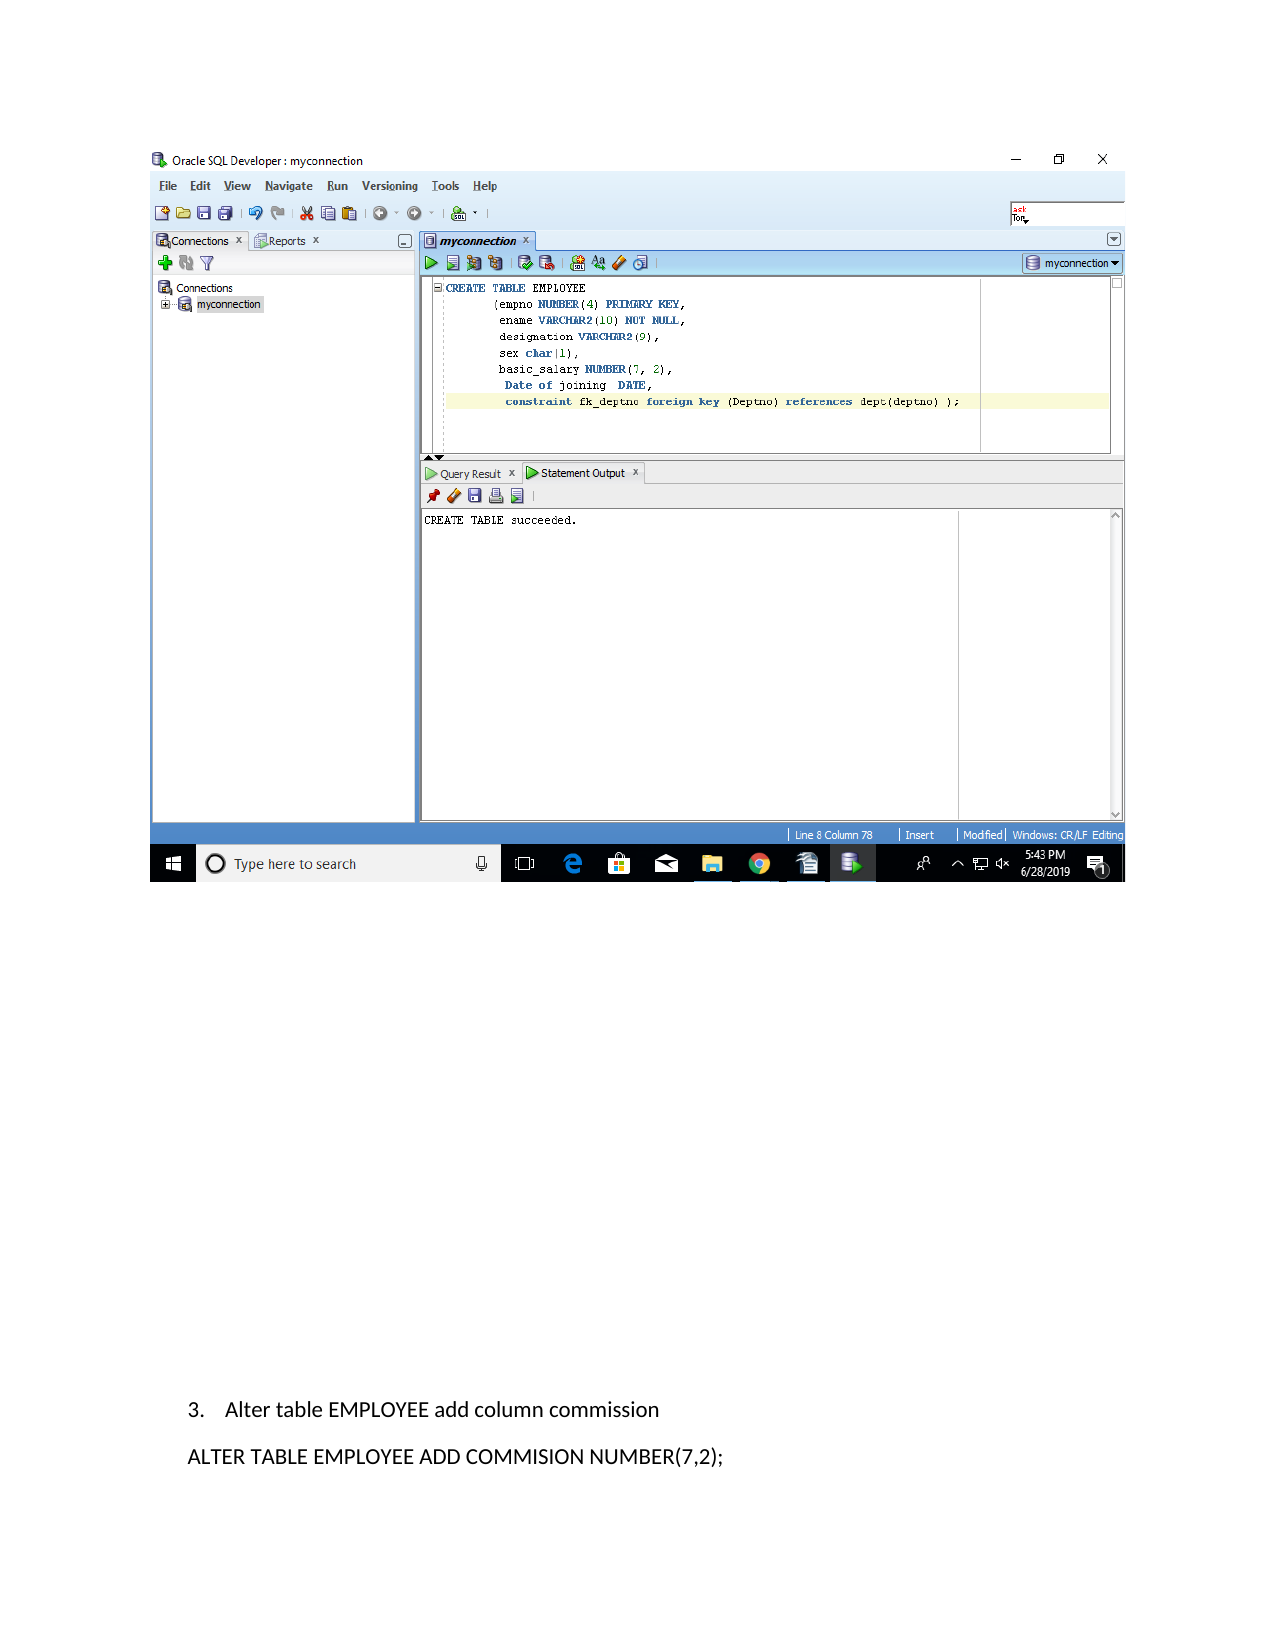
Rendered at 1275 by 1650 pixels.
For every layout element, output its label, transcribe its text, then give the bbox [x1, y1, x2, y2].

list ALTER TABLE EMPLOYEE ADD COMMISION NUMBER(7,2); [187, 1442, 1125, 1470]
picture [150, 150, 1125, 882]
list Alter table EMPLOYEE add column commission [187, 1395, 1125, 1423]
